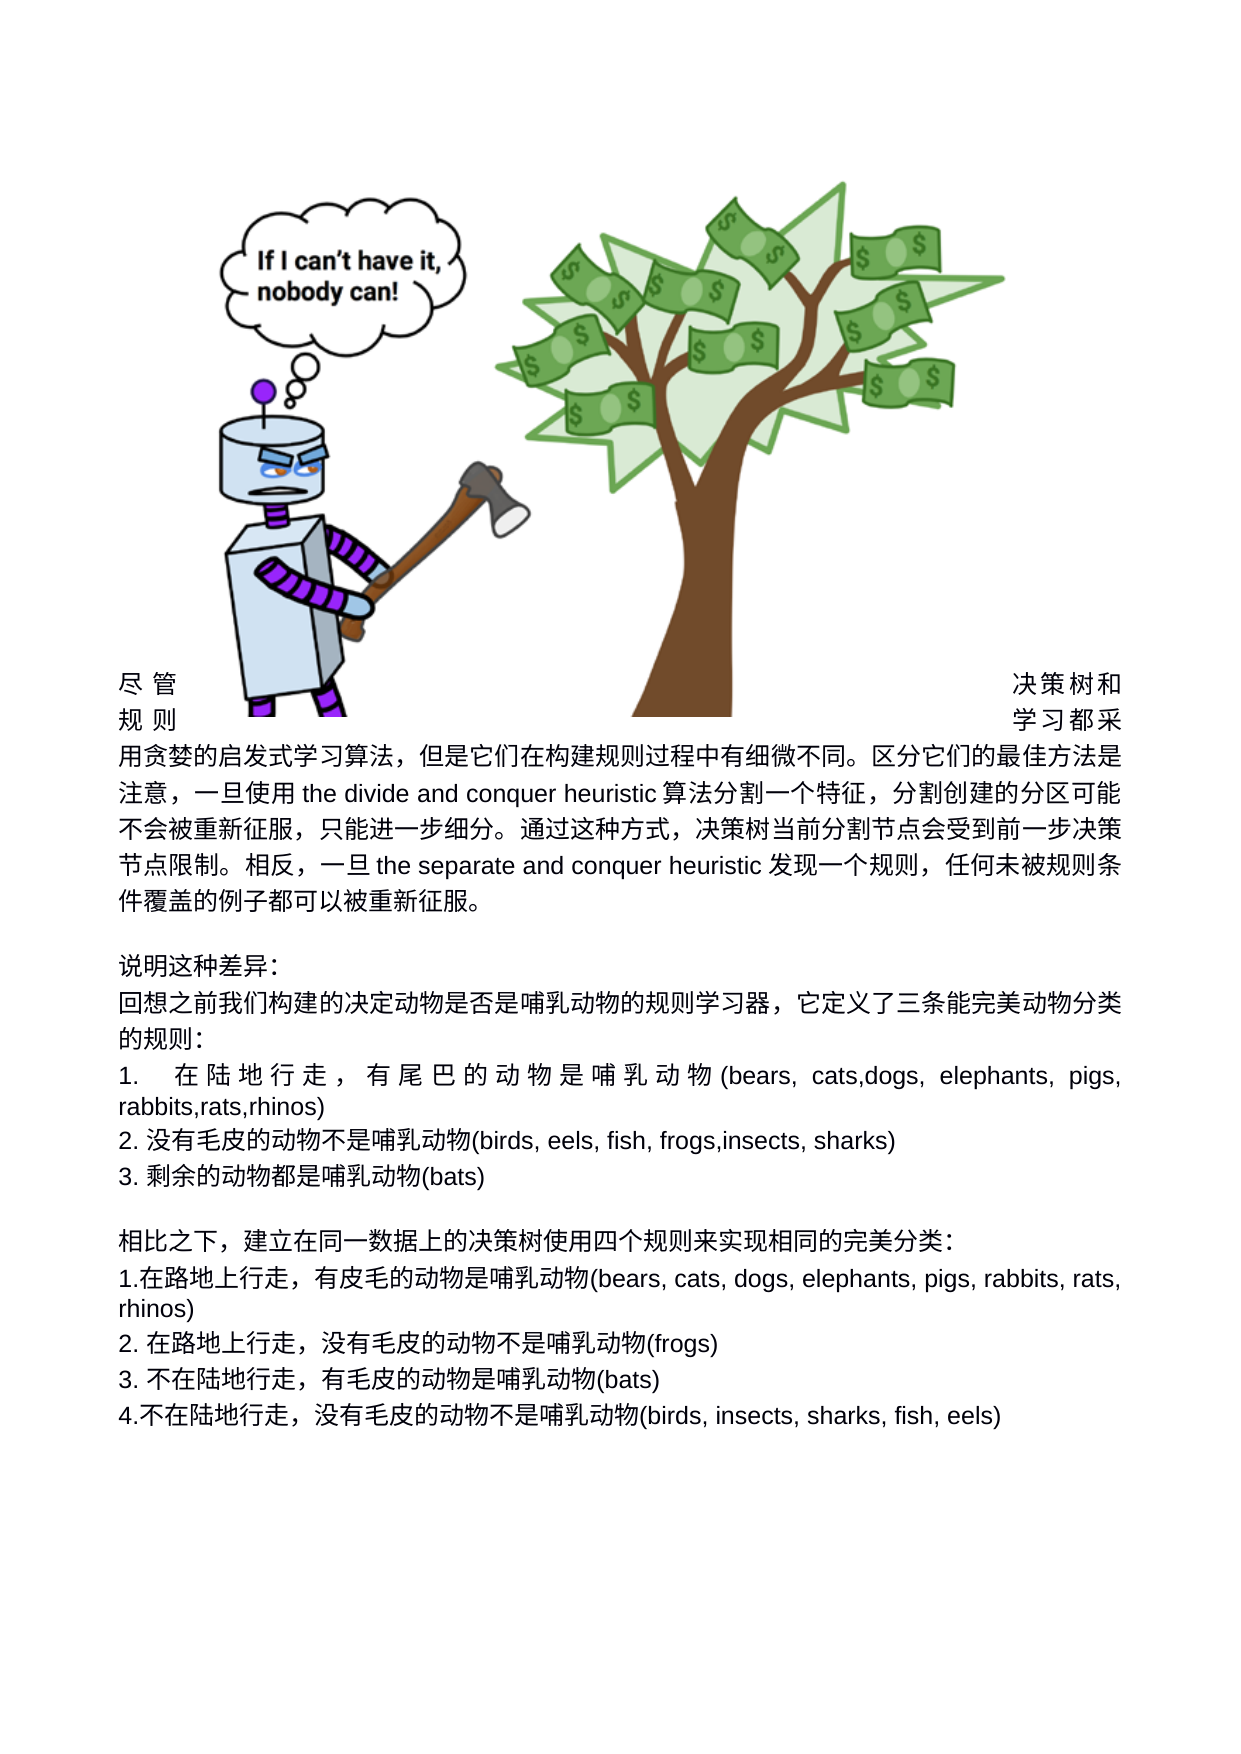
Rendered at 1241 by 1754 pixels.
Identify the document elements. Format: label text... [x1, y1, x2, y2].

text 4.不在陆地行走，没有毛皮的动物不是哺乳动物(birds, insects, sharks, fish, eels) [118, 1396, 1122, 1432]
text 尽管决策树和规则学习都采用贪婪的启发式学习算法，但是它们在构建规则过程中有细微不同。区分它们的最佳方法是注意，一旦使用the divide and conquer heuristic算法分割一个特征，分割创建的分区可能不会被重新征服，只能进一步细分。通过这种方式，决策树当前分割节点会受到前一步决策节点限制。相反，一旦the separate and conquer heuristic发现一个规则，任何未被规则条件覆盖的例子都可以被重新征服。 [118, 664, 1122, 918]
text 1.在路地上行走，有皮毛的动物是哺乳动物(bears, cats, dogs, elephants, pigs, rabbits, rats, rhinos) [118, 1258, 1122, 1323]
text 3. 剩余的动物都是哺乳动物(bats) [118, 1157, 1122, 1193]
text 说明这种差异： [118, 947, 1122, 983]
text 1. 在陆地行走，有尾巴的动物是哺乳动物(bears, cats,dogs, elephants, pigs, rabbits,rats,rhinos) [118, 1056, 1122, 1121]
text 回想之前我们构建的决定动物是否是哺乳动物的规则学习器，它定义了三条能完美动物分类的规则： [118, 983, 1122, 1056]
text 相比之下，建立在同一数据上的决策树使用四个规则来实现相同的完美分类： [118, 1222, 1122, 1258]
text 2. 在路地上行走，没有毛皮的动物不是哺乳动物(frogs) [118, 1323, 1122, 1359]
text 3. 不在陆地行走，有毛皮的动物是哺乳动物(bats) [118, 1359, 1122, 1396]
text 2. 没有毛皮的动物不是哺乳动物(birds, eels, fish, frogs,insects, sharks) [118, 1121, 1122, 1157]
